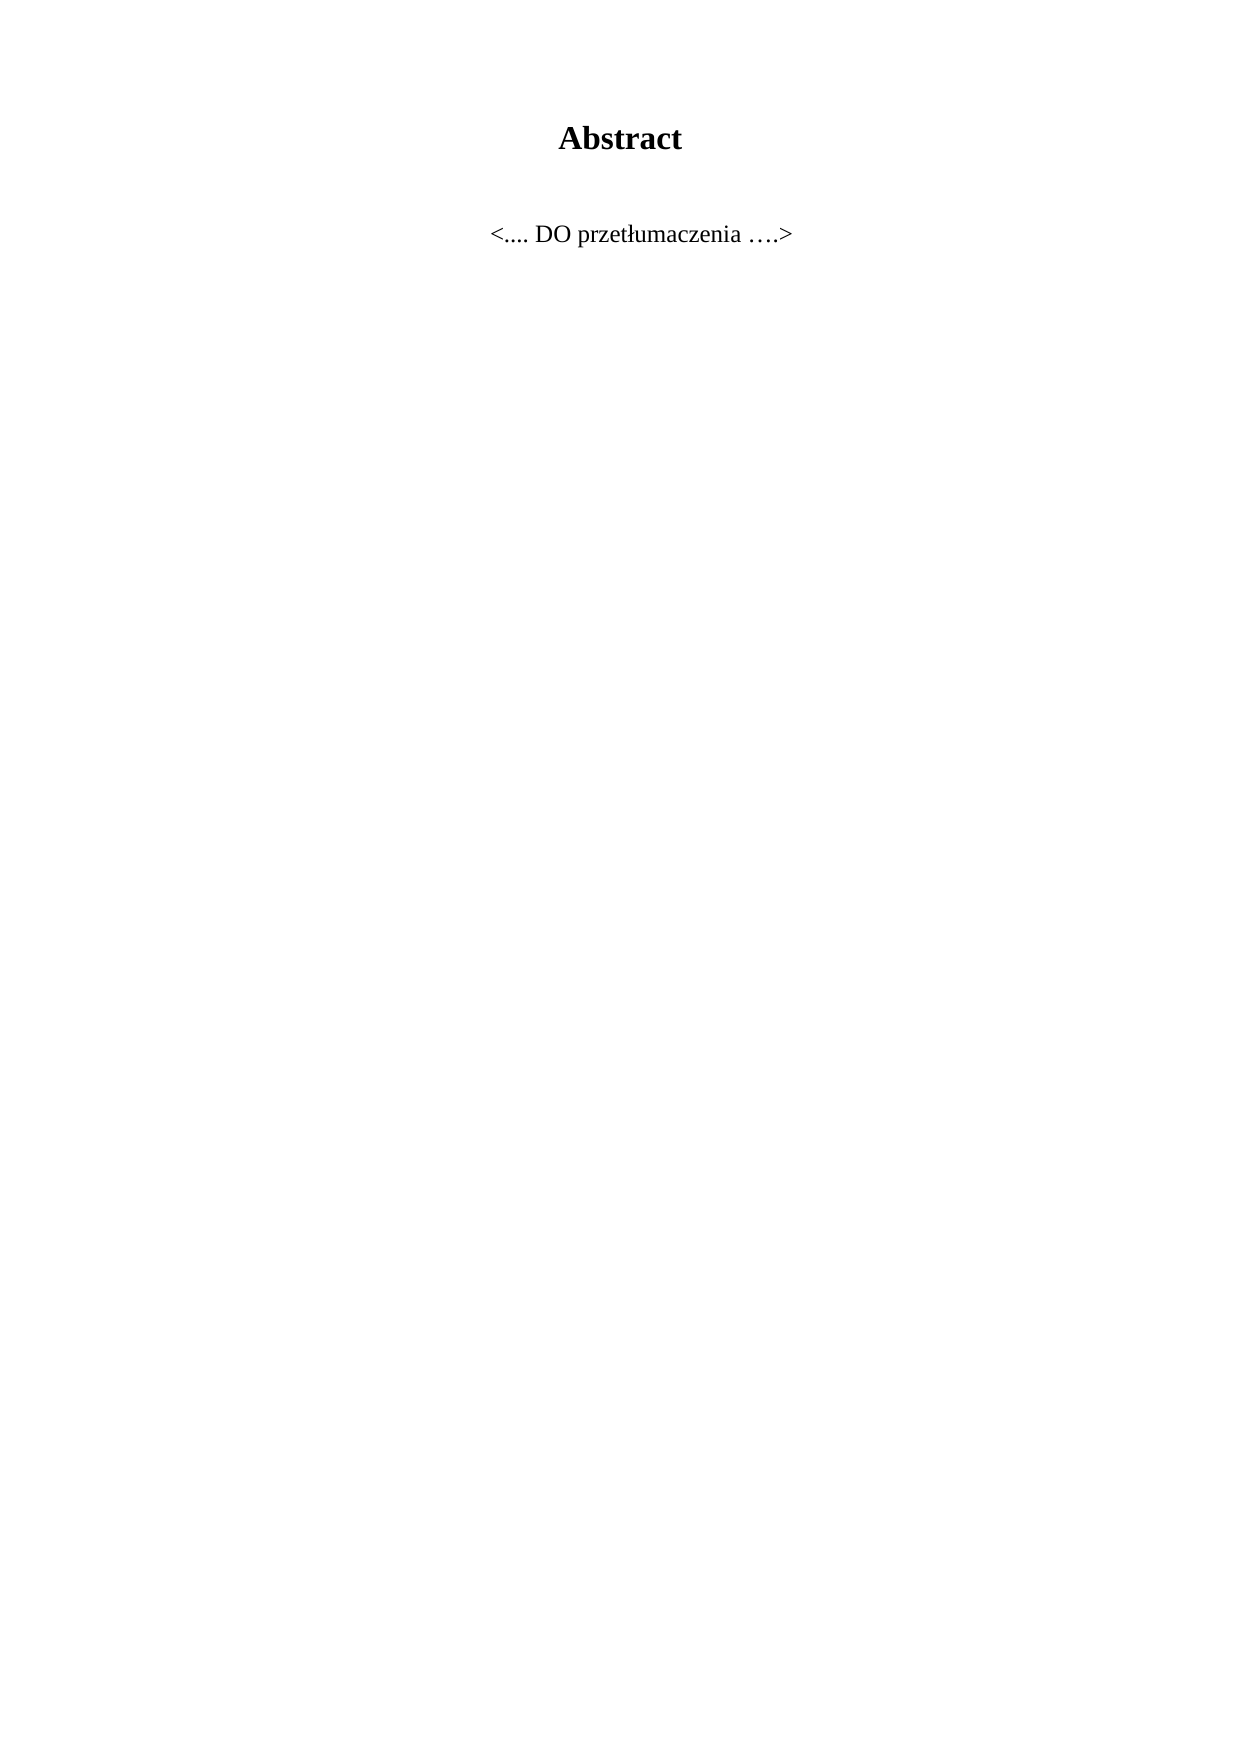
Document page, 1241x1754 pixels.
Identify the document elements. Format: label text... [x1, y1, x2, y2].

text <.... DO przetłumaczenia ….> [118, 219, 1122, 247]
text Abstract [118, 118, 1122, 156]
